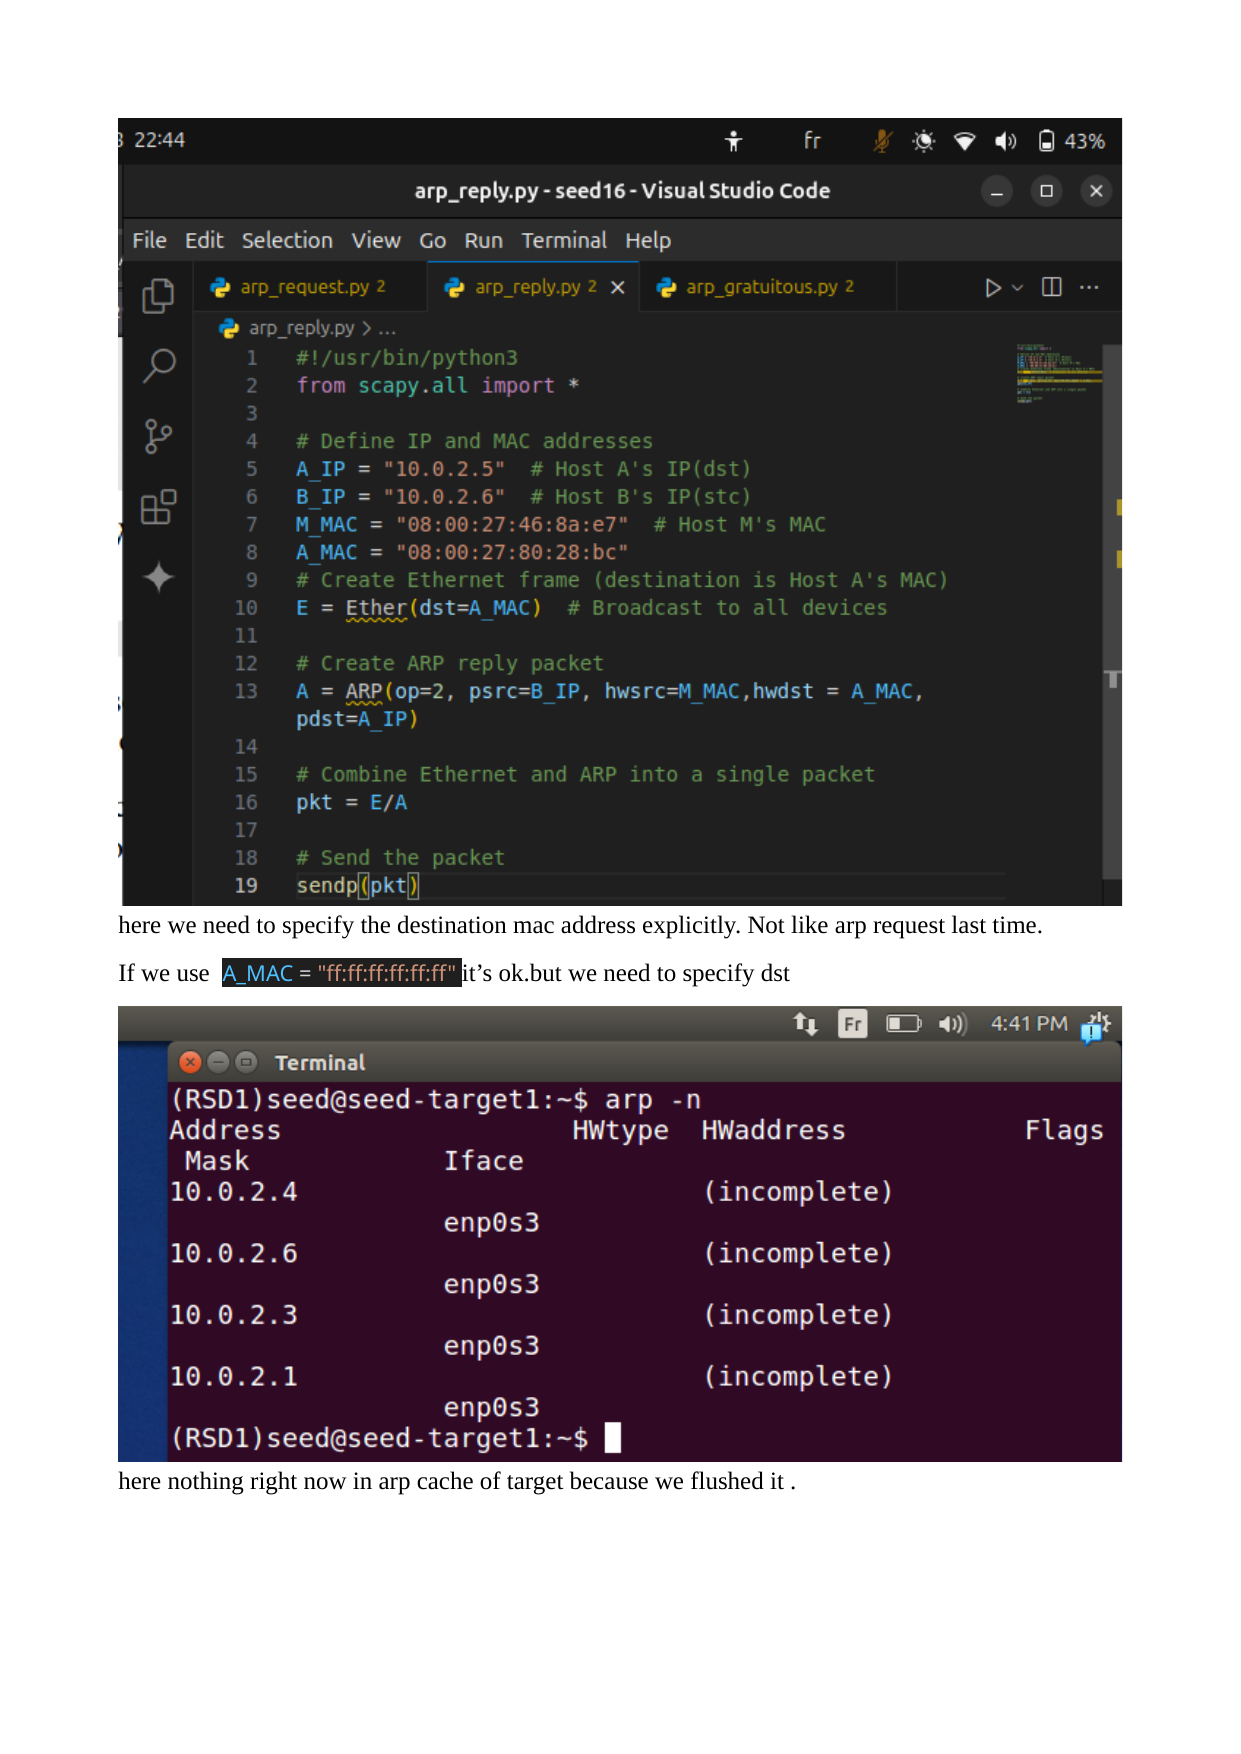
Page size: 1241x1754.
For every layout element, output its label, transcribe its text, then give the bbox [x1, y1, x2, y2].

text here we need to specify the destination mac address explicitly. Not like arp request last time. [118, 906, 1122, 939]
picture [118, 118, 1123, 906]
picture [118, 1006, 1123, 1462]
text If we use A_MAC = "ff:ff:ff:ff:ff:ff" it’s ok.but we need to specify dst [118, 958, 1122, 987]
text here nothing right now in arp cache of target because we flushed it . [118, 1462, 1122, 1495]
